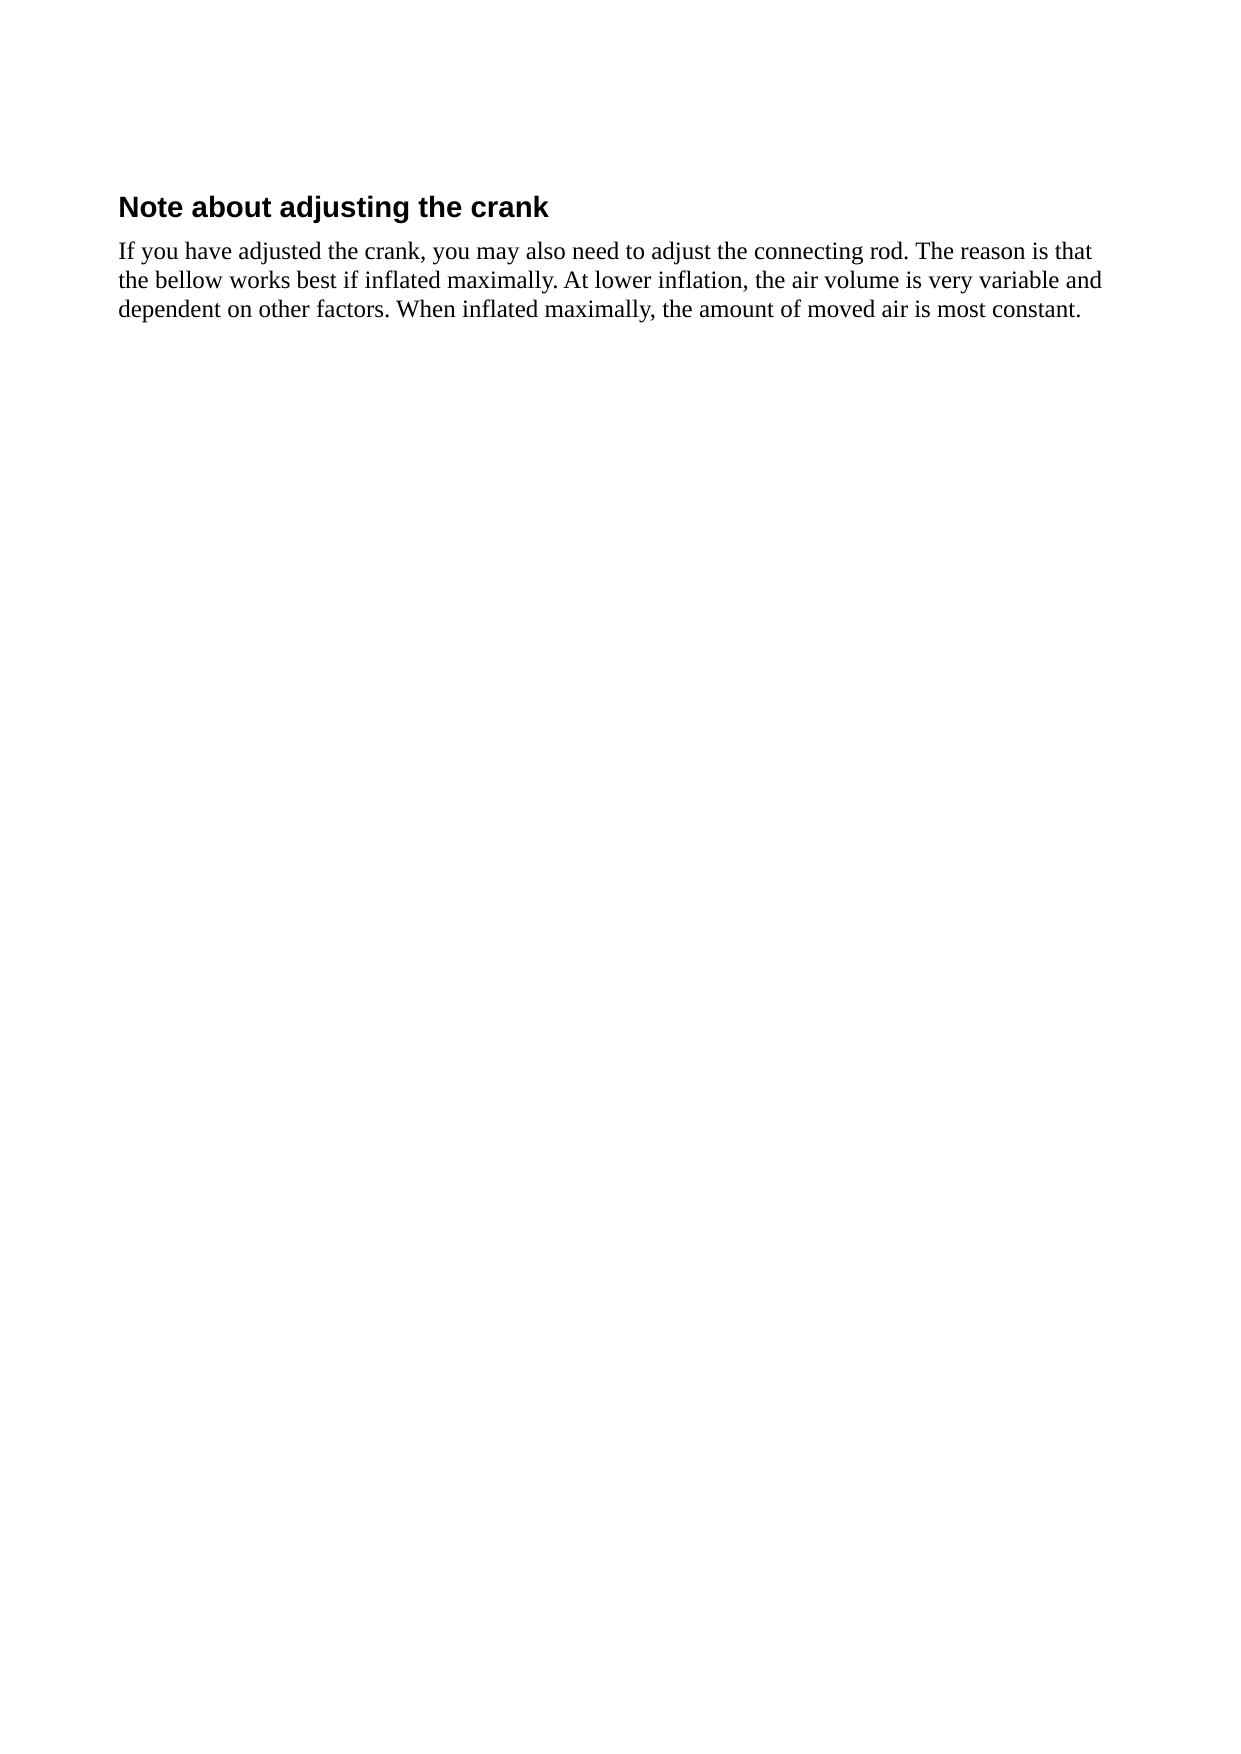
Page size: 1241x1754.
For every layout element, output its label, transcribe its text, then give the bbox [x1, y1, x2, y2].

text If you have adjusted the crank, you may also need to adjust the connecting rod. The reason is that the bellow works best if inflated maximally. At lower inflation, the air volume is very variable and dependent on other factors. When inflated maximally, the amount of moved air is most constant. [118, 236, 1122, 323]
subtitle Note about adjusting the crank [118, 190, 1122, 224]
